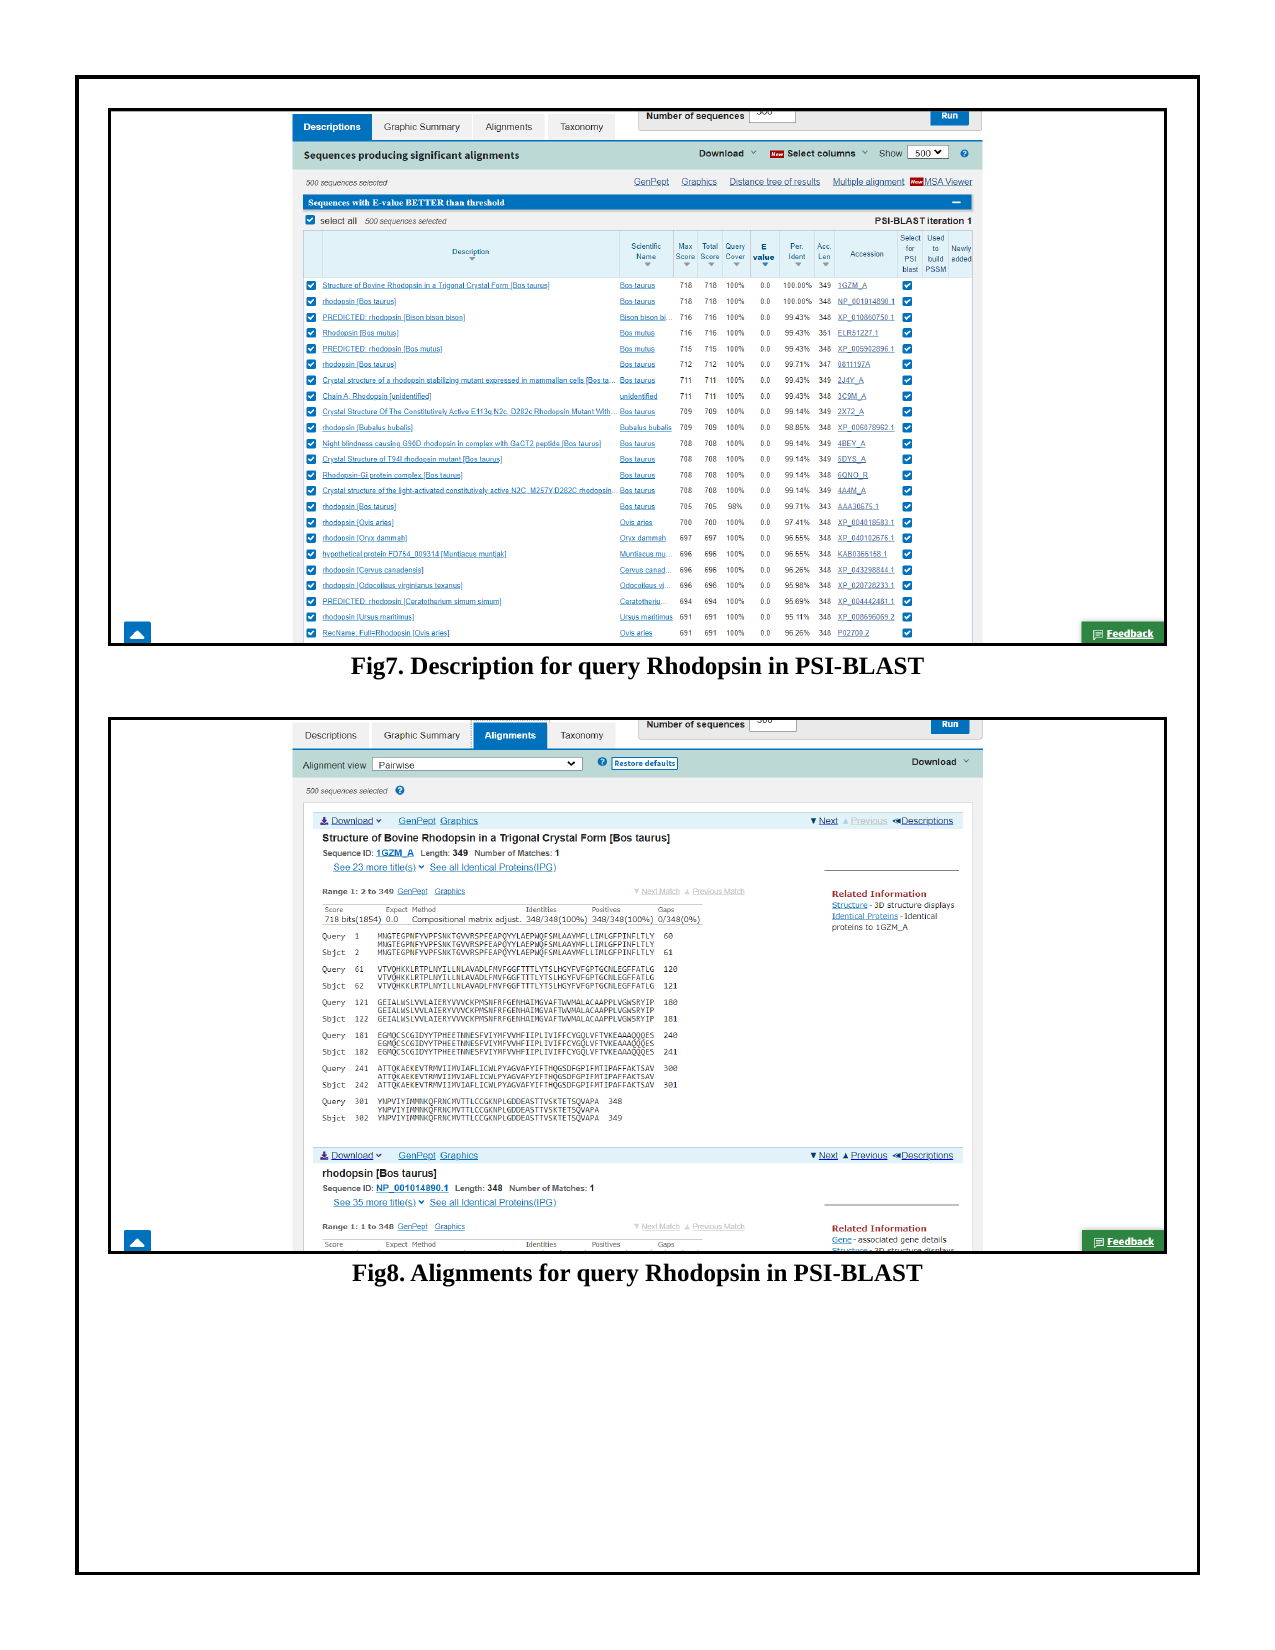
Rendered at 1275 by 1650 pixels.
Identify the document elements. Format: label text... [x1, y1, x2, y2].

text Fig8. Alignments for query Rhodopsin in PSI-BLAST [108, 1254, 1167, 1287]
text Fig7. Description for query Rhodopsin in PSI-BLAST [108, 646, 1167, 679]
